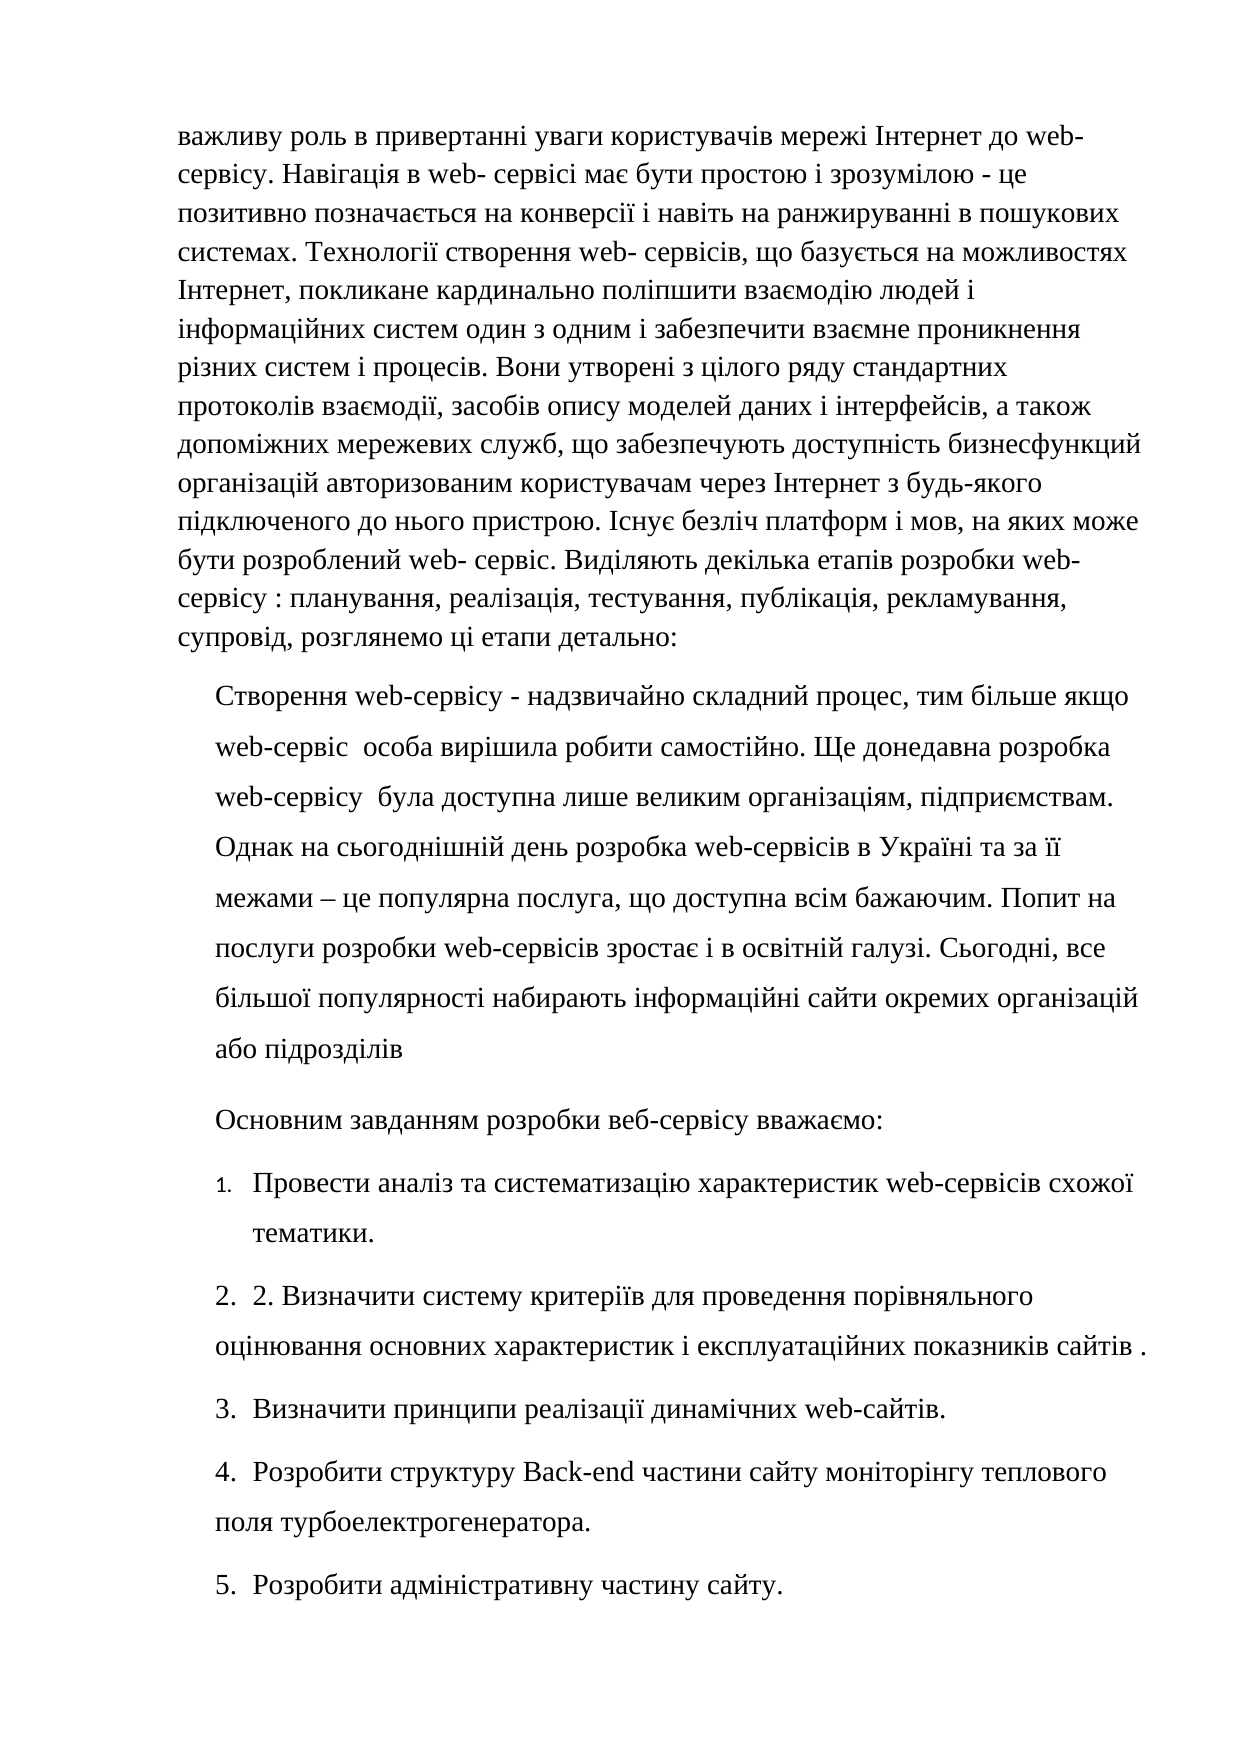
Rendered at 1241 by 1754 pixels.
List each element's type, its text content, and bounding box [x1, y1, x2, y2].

list Визначити принципи реалізації динамічних web-сайтів. [215, 1391, 1152, 1424]
list Розробити адміністративну частину сайту. [215, 1567, 1152, 1600]
text Створення web-сервісу - надзвичайно складний процес, тим більше якщо web-сервіс особа вирішила робити самостійно. Ще донедавна розробка web-сервісу була доступна лише великим організаціям, підприємствам. Однак на сьогоднішній день розробка web-сервісів в Україні та за її межами – це популярна послуга, що доступна всім бажаючим. Попит на послуги розробки web-сервісів зростає і в освітній галузі. Сьогодні, все більшої популярності набирають інформаційні сайти окремих організацій або підрозділів [215, 678, 1152, 1064]
text важливу роль в привертанні уваги користувачів мережі Інтернет до web- сервісу. Навігація в web- сервісі має бути простою і зрозумілою - це позитивно позначається на конверсії і навіть на ранжируванні в пошукових системах. Технології створення web- сервісів, що базується на можливостях Інтернет, покликане кардинально поліпшити взаємодію людей і інформаційних систем один з одним і забезпечити взаємне проникнення різних систем і процесів. Вони утворені з цілого ряду стандартних протоколів взаємодії, засобів опису моделей даних і інтерфейсів, а також допоміжних мережевих служб, що забезпечують доступність бизнесфункций організацій авторизованим користувачам через Інтернет з будь-якого підключеного до нього пристрою. Існує безліч платформ і мов, на яких може бути розроблений web- сервіс. Виділяють декілька етапів розробки web- сервісу : планування, реалізація, тестування, публікація, рекламування, супровід, розглянемо ці етапи детально: [177, 118, 1152, 653]
list Розробити структуру Back-end частини сайту моніторінгу теплового поля турбоелектрогенератора. [215, 1454, 1152, 1538]
text Основним завданням розробки веб-сервісу вважаємо: [215, 1102, 1152, 1135]
list 2. Визначити систему критеріїв для проведення порівняльного оцінювання основних характеристик і експлуатаційних показників сайтів . [215, 1278, 1152, 1362]
list Провести аналіз та систематизацію характеристик web-сервісів схожої тематики. [215, 1165, 1152, 1248]
